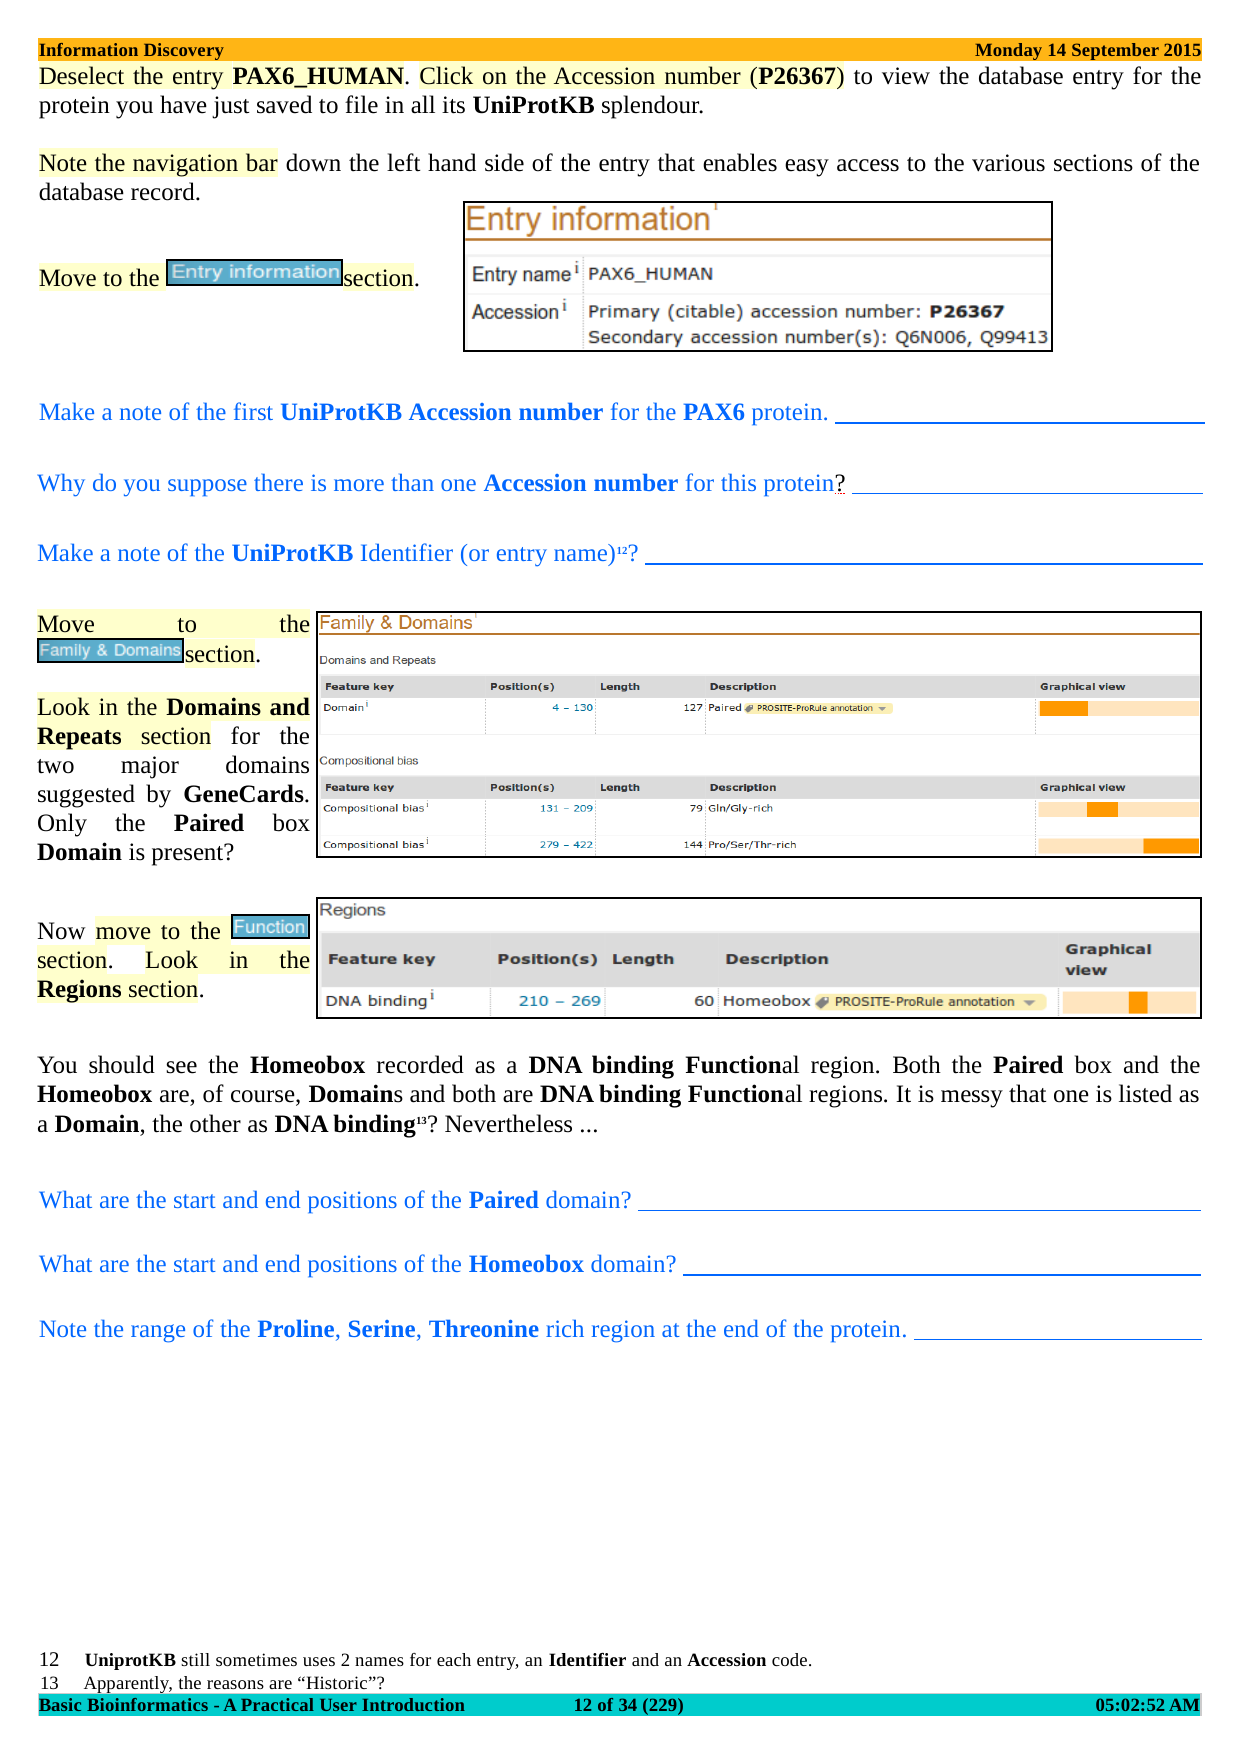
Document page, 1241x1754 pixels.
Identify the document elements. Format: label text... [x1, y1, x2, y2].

text Move to the section. [37, 608, 1201, 668]
picture [233, 916, 308, 937]
picture [168, 261, 341, 284]
text Make a note of the first UniProtKB Accession number for the PAX6 protein. [38, 397, 1201, 426]
text You should see the Homeobox recorded as a DNA binding Functional region. Both the Paired box and the Homeobox are, of course, Domains and both are DNA binding Functional regions. It is messy that one is listed as a Domain, the other as DNA binding? Nevertheless ... [37, 1050, 1201, 1137]
text What are the start and end positions of the Homeobox domain? [38, 1249, 1202, 1278]
picture [318, 613, 1200, 856]
text Apparently, the reasons are “Historic”? [40, 1671, 1202, 1693]
text Note the range of the Proline, Serine, Threonine rich region at the end of the protein. [38, 1314, 1202, 1343]
text Deselect the entry PAX6_HUMAN. Click on the Accession number (P26367) to view the database entry for the protein you have just saved to file in all its UniProtKB splendour. [38, 61, 1202, 119]
text UniprotKB still sometimes uses 2 names for each entry, an Identifier and an Accession code. [38, 1647, 1202, 1671]
text Make a note of the UniProtKB Identifier (or entry name)? [37, 538, 1201, 567]
text What are the start and end positions of the Paired domain? [38, 1185, 1202, 1214]
text Why do you suppose there is more than one Accession number for this protein? [37, 468, 1201, 497]
text [1053, 259, 1202, 291]
text Move to the section. [38, 259, 462, 291]
picture [465, 203, 1051, 350]
text Look in the Domains and Repeats section for the two major domains suggested by GeneCards. Only the Paired box Domain is present? [37, 692, 1201, 866]
picture [39, 640, 182, 661]
picture [318, 899, 1200, 1017]
text Note the navigation bar down the left hand side of the entry that enables easy access to the various sections of the database record. [38, 148, 1202, 352]
text Now move to the section. Look in the Regions section. [37, 913, 316, 1003]
